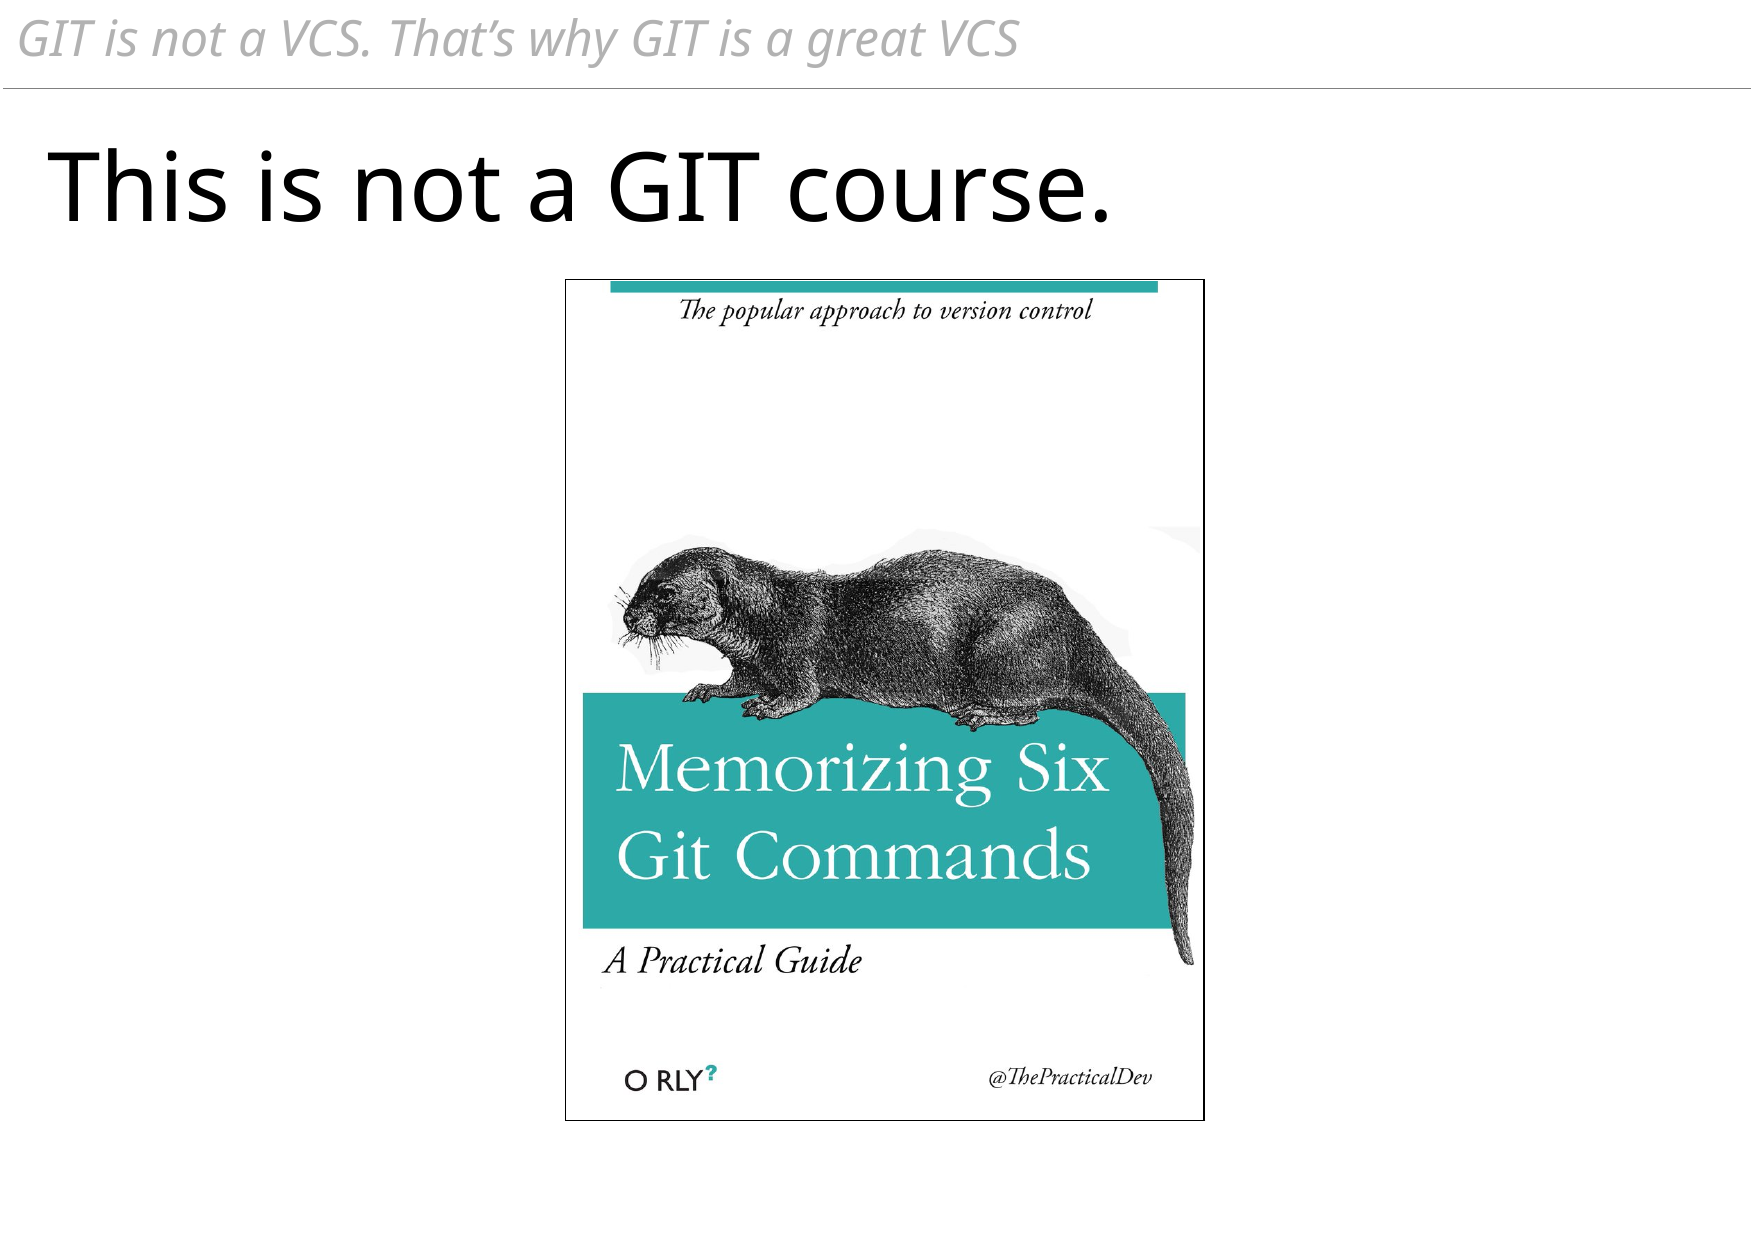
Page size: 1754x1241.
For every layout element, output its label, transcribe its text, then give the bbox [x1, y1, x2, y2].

picture [567, 281, 1201, 1117]
text This is not a GIT course. [3, 118, 1751, 249]
text [566, 280, 1203, 1120]
